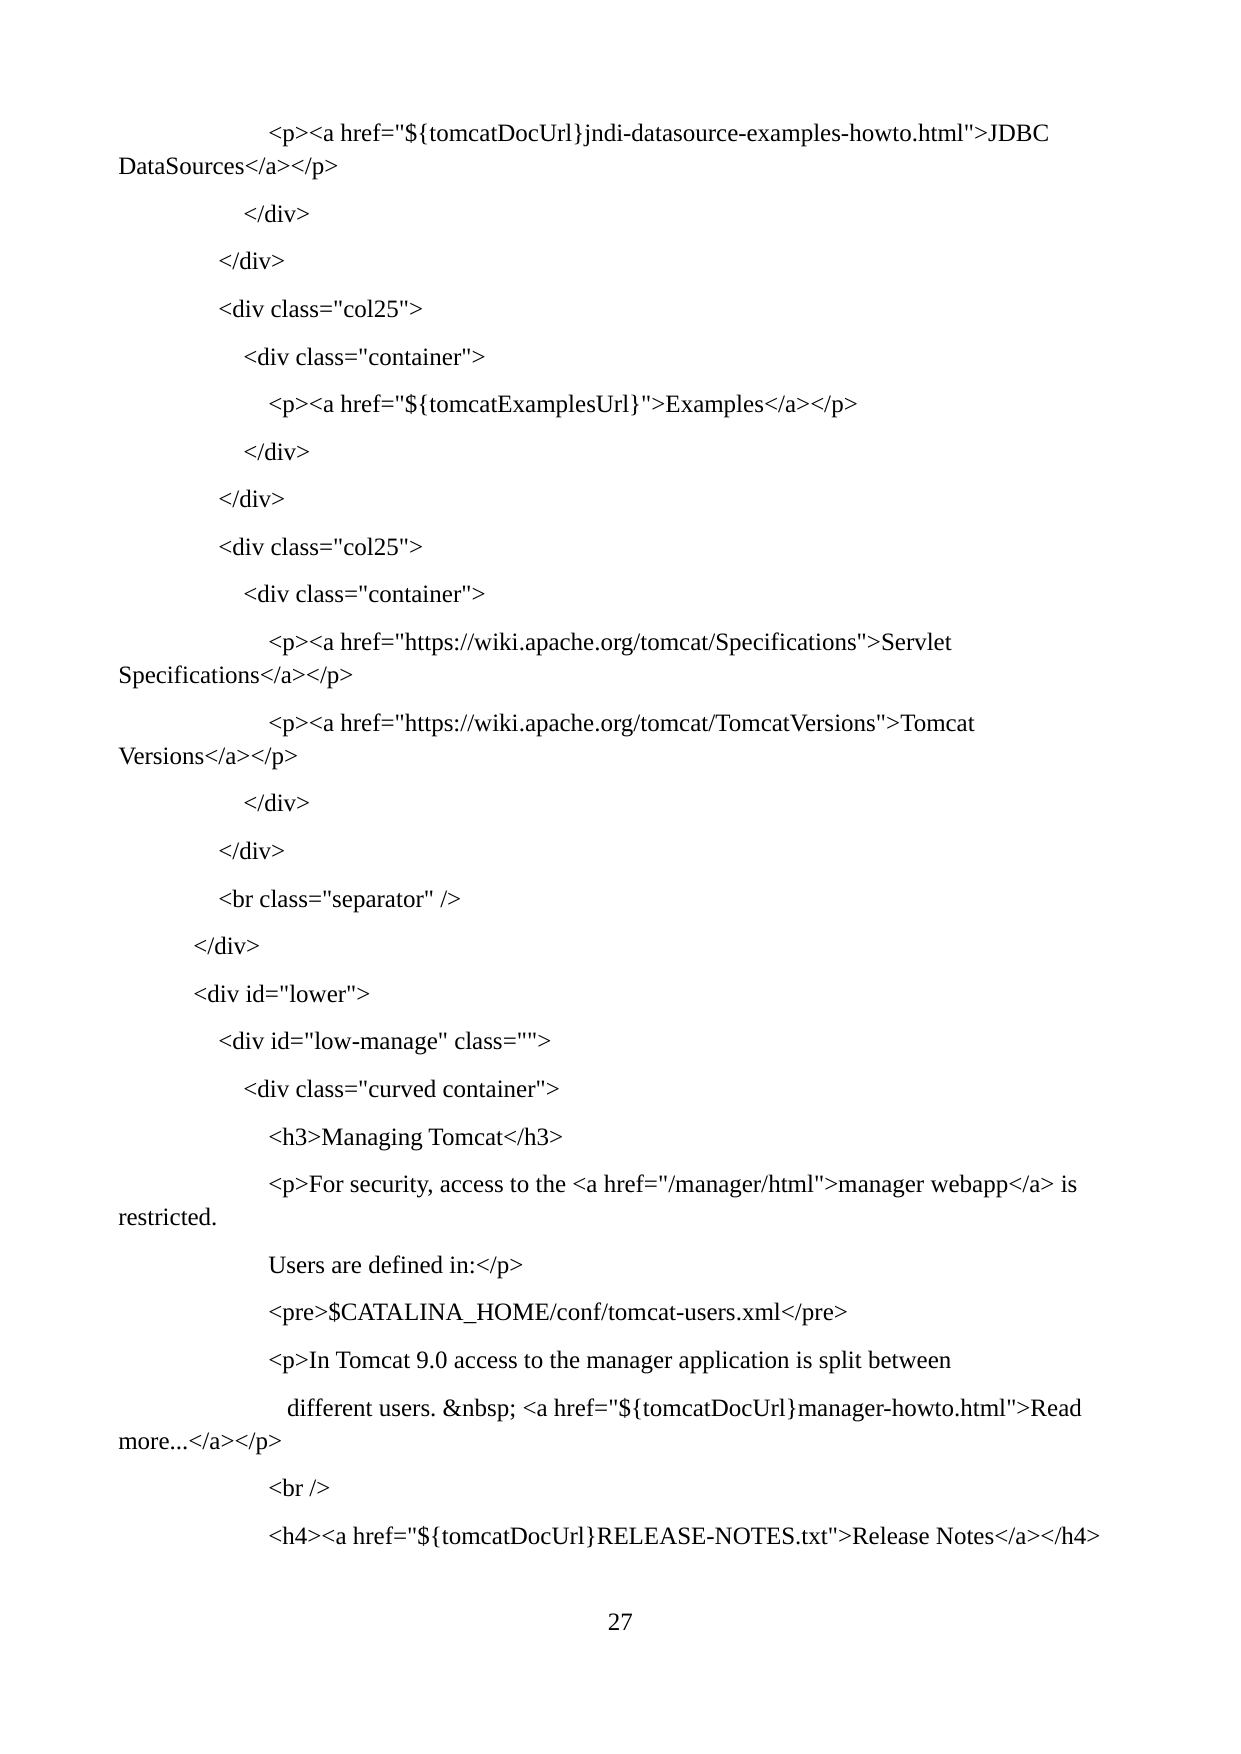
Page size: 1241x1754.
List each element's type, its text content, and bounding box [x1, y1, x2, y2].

text <p><a href="${tomcatDocUrl}jndi-datasource-examples-howto.html">JDBC DataSources</a></p> [118, 118, 1122, 180]
text <div class="col25"> [118, 294, 1122, 323]
text </div> [118, 246, 1122, 275]
text <br class="separator" /> [118, 884, 1122, 912]
text </div> [118, 836, 1122, 865]
text </div> [118, 788, 1122, 817]
text <div class="curved container"> [118, 1074, 1122, 1103]
text </div> [118, 199, 1122, 227]
text <div id="lower"> [118, 979, 1122, 1008]
text <p>For security, access to the <a href="/manager/html">manager webapp</a> is restricted. [118, 1169, 1122, 1231]
text <br /> [118, 1473, 1122, 1502]
text <div id="low-manage" class=""> [118, 1026, 1122, 1055]
text </div> [118, 931, 1122, 960]
text <p>In Tomcat 9.0 access to the manager application is split between [118, 1345, 1122, 1374]
text <div class="container"> [118, 579, 1122, 608]
text different users. &nbsp; <a href="${tomcatDocUrl}manager-howto.html">Read more...</a></p> [118, 1393, 1122, 1454]
text </div> [118, 484, 1122, 513]
text </div> [118, 437, 1122, 466]
text <div class="container"> [118, 342, 1122, 370]
text <p><a href="${tomcatExamplesUrl}">Examples</a></p> [118, 389, 1122, 418]
text <pre>$CATALINA_HOME/conf/tomcat-users.xml</pre> [118, 1297, 1122, 1326]
text Users are defined in:</p> [118, 1250, 1122, 1279]
text <p><a href="https://wiki.apache.org/tomcat/Specifications">Servlet Specifications</a></p> [118, 627, 1122, 689]
text <h4><a href="${tomcatDocUrl}RELEASE-NOTES.txt">Release Notes</a></h4> [118, 1521, 1122, 1550]
text <div class="col25"> [118, 532, 1122, 561]
text <h3>Managing Tomcat</h3> [118, 1122, 1122, 1150]
text <p><a href="https://wiki.apache.org/tomcat/TomcatVersions">Tomcat Versions</a></p> [118, 708, 1122, 769]
